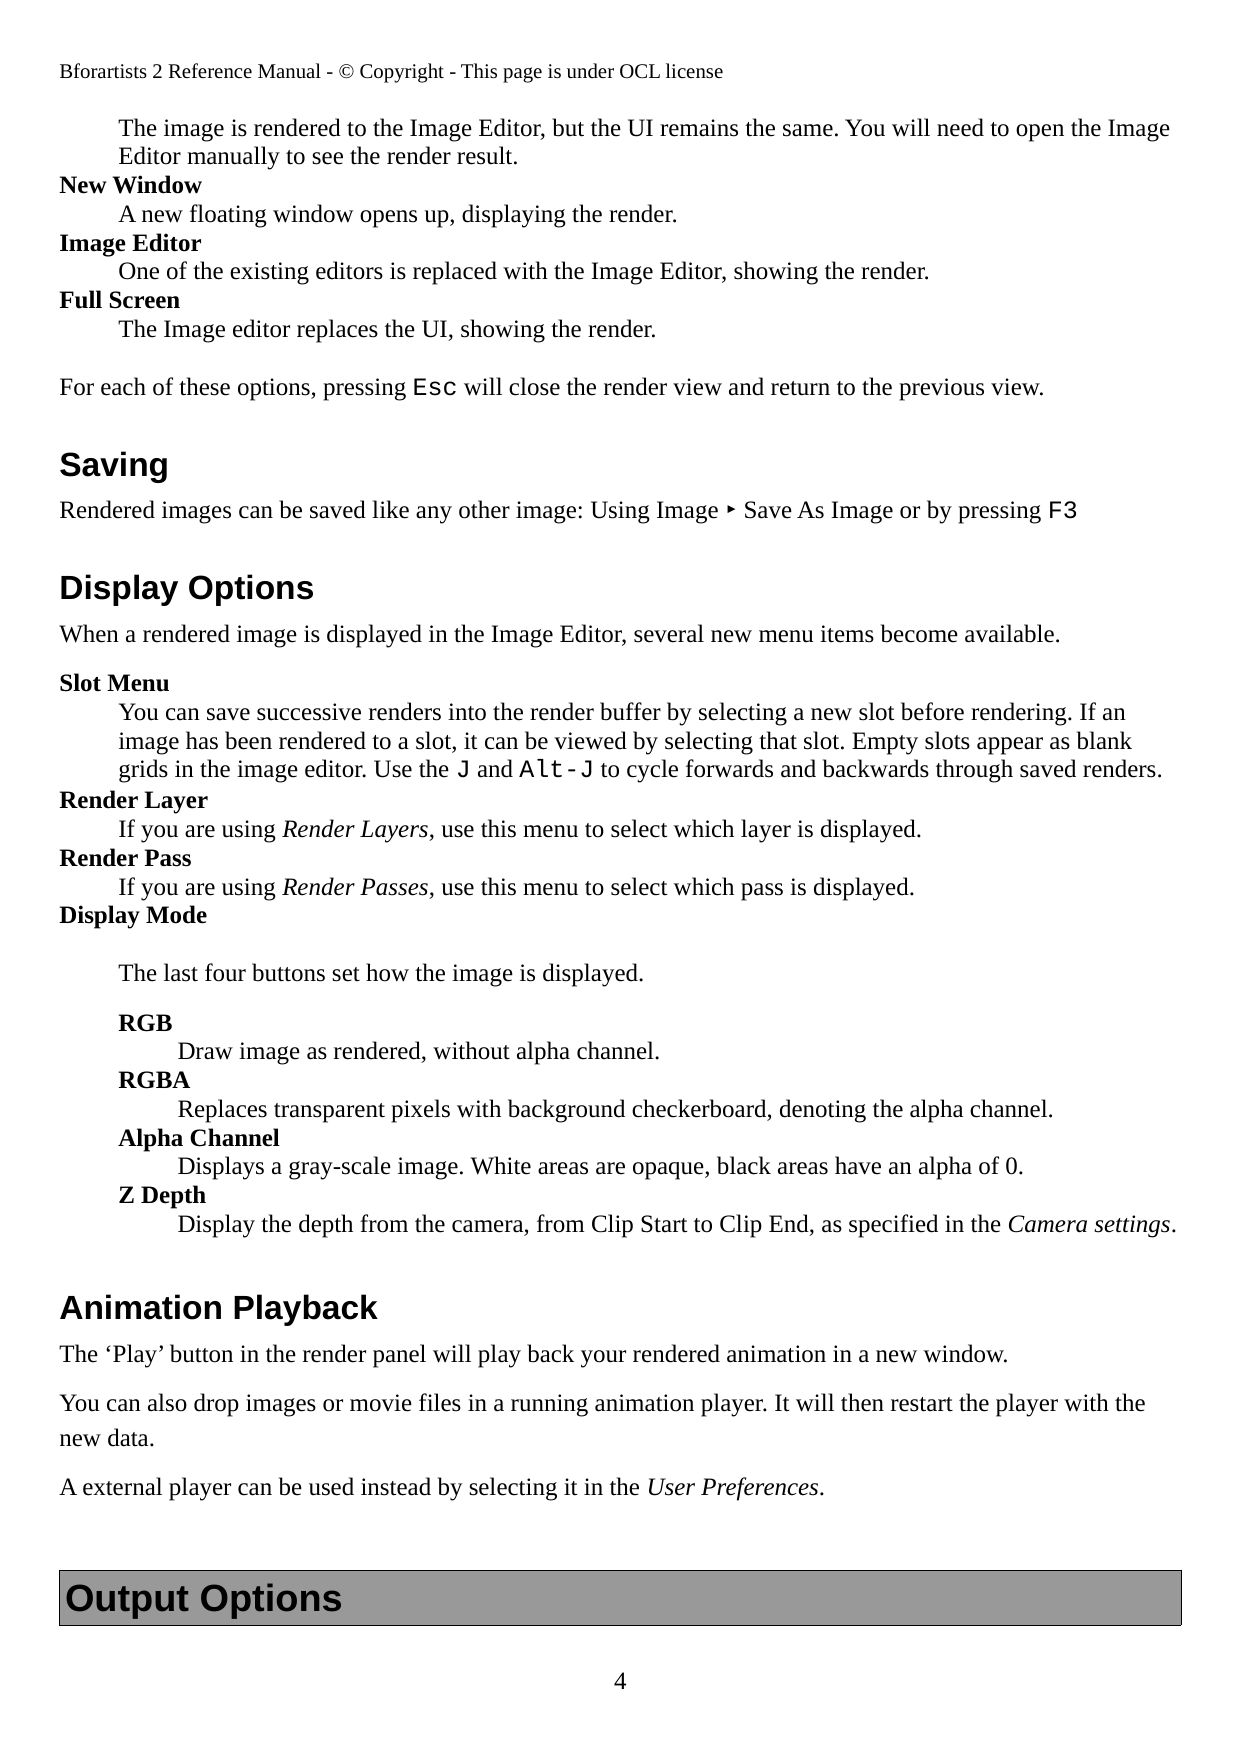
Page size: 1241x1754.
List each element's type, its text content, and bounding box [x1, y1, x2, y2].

text Rendered images can be saved like any other image: Using Image ‣ Save As Image or by pressing F3 [59, 496, 1181, 526]
subtitle RGB [118, 1008, 1181, 1036]
text For each of these options, pressing Esc will close the render view and return to the previous view. [59, 372, 1181, 403]
subtitle Saving [59, 444, 1181, 483]
subtitle Alpha Channel [118, 1123, 1181, 1151]
subtitle Image Editor [59, 228, 1181, 256]
text You can also drop images or movie files in a running animation player. It will then restart the player with the new data. [59, 1388, 1181, 1451]
list Draw image as rendered, without alpha channel. [177, 1036, 1181, 1065]
list The Image editor replaces the UI, showing the render. [118, 314, 1181, 343]
subtitle Display Mode [59, 900, 1181, 929]
text When a rendered image is displayed in the Image Editor, several new menu items become available. [59, 619, 1181, 648]
list Displays a gray-scale image. White areas are opaque, black areas have an alpha of 0. [177, 1151, 1181, 1180]
list If you are using Render Layers, use this menu to select which layer is displayed. [118, 814, 1181, 843]
text The ‘Play’ button in the render panel will play back your rendered animation in a new window. [59, 1339, 1181, 1368]
subtitle Full Screen [59, 285, 1181, 314]
subtitle New Window [59, 170, 1181, 199]
subtitle RGBA [118, 1065, 1181, 1094]
list A new floating window opens up, displaying the render. [118, 199, 1181, 228]
list If you are using Render Passes, use this menu to select which pass is displayed. [118, 872, 1181, 900]
subtitle Z Depth [118, 1180, 1181, 1209]
subtitle Animation Playback [59, 1288, 1181, 1327]
subtitle Render Pass [59, 843, 1181, 872]
list Display the depth from the camera, from Clip Start to Clip End, as specified in the Camera settings. [177, 1209, 1181, 1238]
text A external player can be used instead by selecting it in the User Preferences. [59, 1472, 1181, 1500]
subtitle Display Options [59, 568, 1181, 607]
text The last four buttons set how the image is displayed. [118, 958, 1181, 987]
list You can save successive renders into the render buffer by selecting a new slot before rendering. If an image has been rendered to a slot, it can be viewed by selecting that slot. Empty slots appear as blank grids in the image editor. Use the J and Alt-J to cycle forwards and backwards through saved renders. [118, 697, 1181, 785]
list Replaces transparent pixels with background checkerboard, denoting the alpha channel. [177, 1094, 1181, 1123]
list One of the existing editors is replaced with the Image Editor, showing the render. [118, 256, 1181, 285]
subtitle Slot Menu [59, 668, 1181, 697]
list The image is rendered to the Image Editor, but the UI remains the same. You will need to open the Image Editor manually to see the render result. [118, 113, 1181, 170]
subtitle Render Layer [59, 785, 1181, 814]
table_header Output Options [60, 1571, 1181, 1625]
